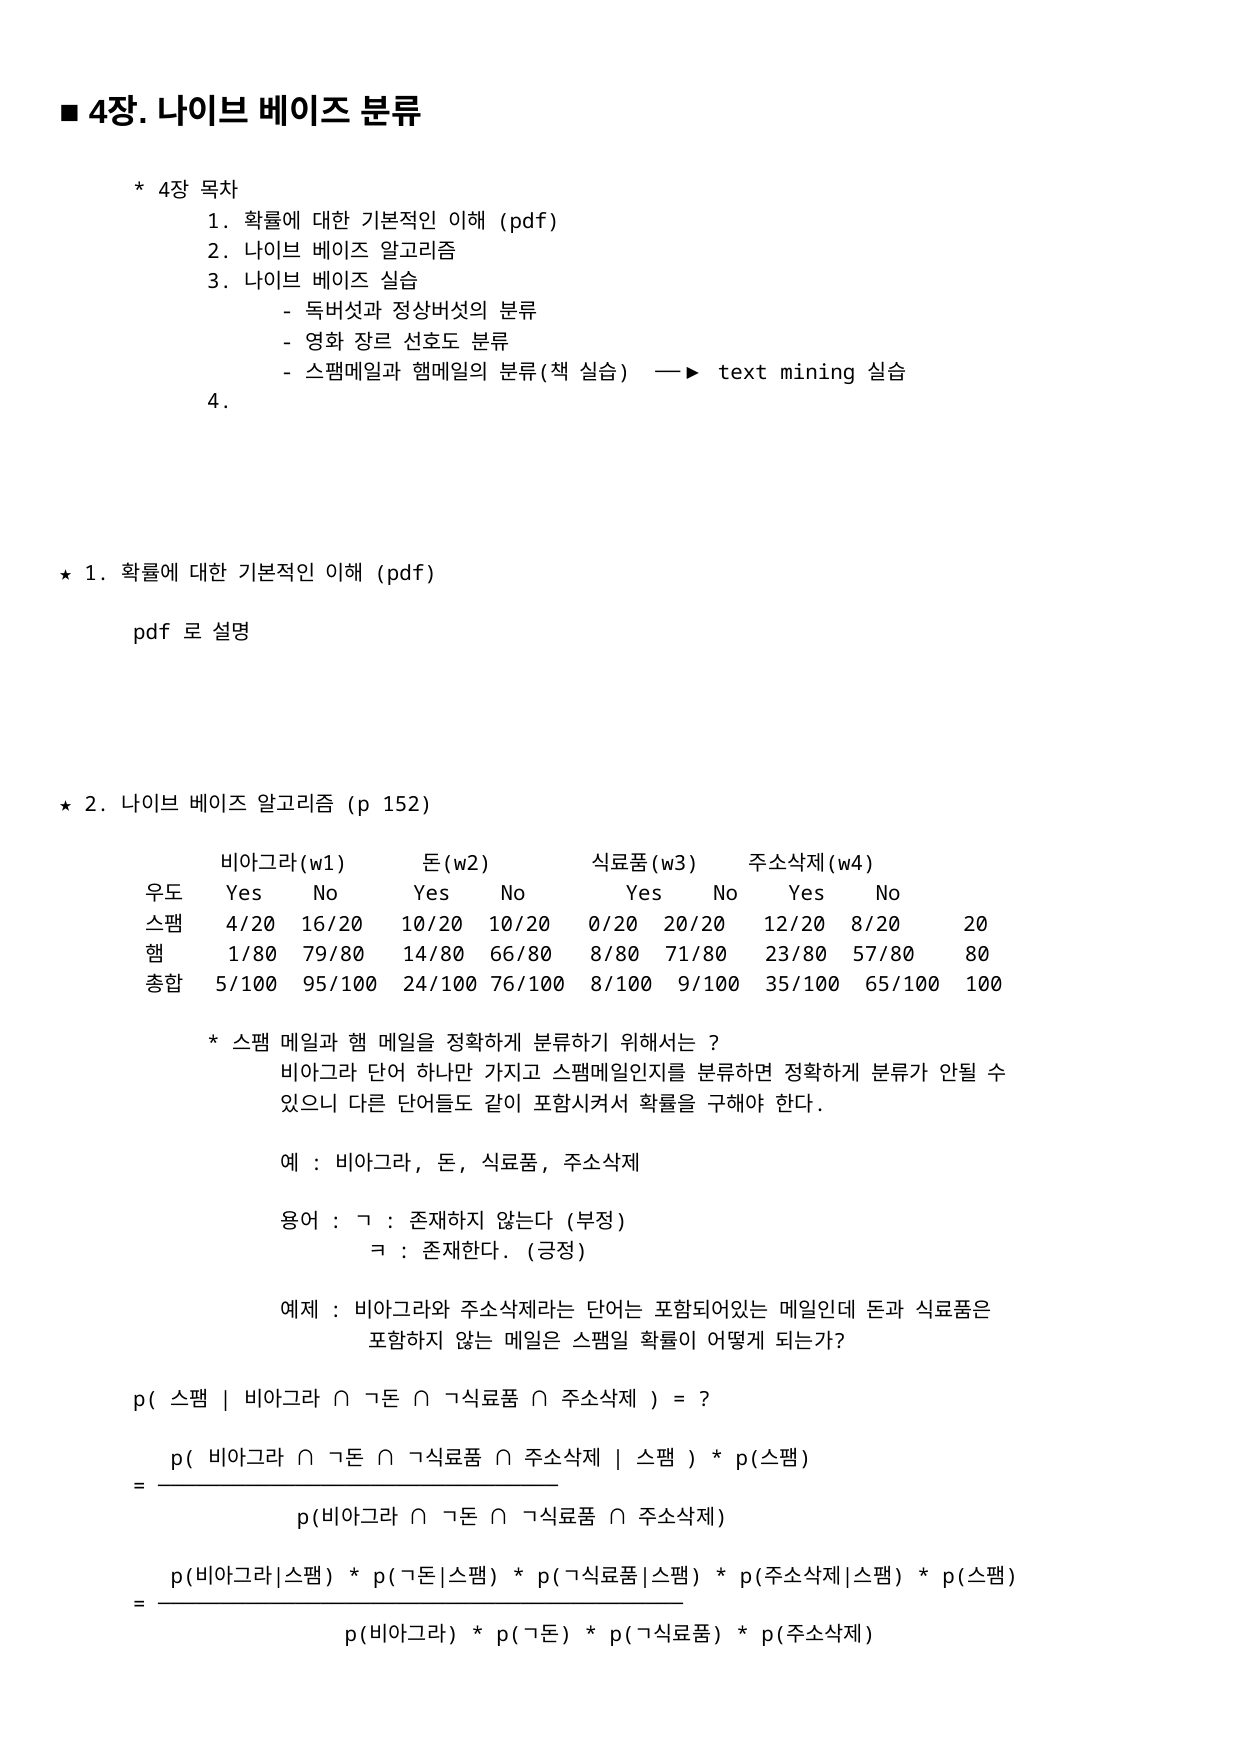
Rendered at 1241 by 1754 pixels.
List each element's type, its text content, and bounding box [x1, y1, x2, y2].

text 3. 나이브 베이즈 실습 [59, 264, 1181, 295]
text p(비아그라) * p(ㄱ돈) * p(ㄱ식료품) * p(주소삭제) [59, 1618, 1181, 1648]
text p( 비아그라 ∩ ㄱ돈 ∩ ㄱ식료품 ∩ 주소삭제 | 스팸 ) * p(스팸) [59, 1441, 1181, 1472]
text - 독버섯과 정상버섯의 분류 [59, 295, 1181, 325]
text 햄 1/80 79/80 14/80 66/80 8/80 71/80 23/80 57/80 80 [59, 937, 1181, 968]
text p(비아그라 ∩ ㄱ돈 ∩ ㄱ식료품 ∩ 주소삭제) [59, 1500, 1181, 1530]
text 포함하지 않는 메일은 스팸일 확률이 어떻게 되는가? [59, 1324, 1181, 1354]
subtitle ■ 4장. 나이브 베이즈 분류 [59, 84, 1181, 133]
text ★ 2. 나이브 베이즈 알고리즘 (p 152) [59, 788, 1181, 818]
text ㅋ : 존재한다. (긍정) [59, 1235, 1181, 1265]
text 비아그라 단어 하나만 가지고 스팸메일인지를 분류하면 정확하게 분류가 안될 수 [59, 1057, 1181, 1087]
text 4. [59, 386, 1181, 414]
text 2. 나이브 베이즈 알고리즘 [59, 234, 1181, 264]
text = ────────────────────────────────────────── [59, 1589, 1181, 1618]
text 있으니 다른 단어들도 같이 포함시켜서 확률을 구해야 한다. [59, 1087, 1181, 1117]
text 용어 : ㄱ : 존재하지 않는다 (부정) [59, 1204, 1181, 1235]
text * 4장 목차 [59, 173, 1181, 204]
text - 영화 장르 선호도 분류 [59, 325, 1181, 355]
text - 스팸메일과 햄메일의 분류(책 실습) ──▶ text mining 실습 [59, 355, 1181, 386]
text 비아그라(w1) 돈(w2) 식료품(w3) 주소삭제(w4) [59, 846, 1181, 877]
text p(비아그라|스팸) * p(ㄱ돈|스팸) * p(ㄱ식료품|스팸) * p(주소삭제|스팸) * p(스팸) [59, 1559, 1181, 1589]
text 우도 Yes No Yes No Yes No Yes No [59, 877, 1181, 907]
text 총합 5/100 95/100 24/100 76/100 8/100 9/100 35/100 65/100 100 [59, 968, 1181, 998]
text 스팸 4/20 16/20 10/20 10/20 0/20 20/20 12/20 8/20 20 [59, 907, 1181, 937]
text ★ 1. 확률에 대한 기본적인 이해 (pdf) [59, 556, 1181, 587]
text = ──────────────────────────────── [59, 1472, 1181, 1500]
text * 스팸 메일과 햄 메일을 정확하게 분류하기 위해서는 ? [59, 1026, 1181, 1057]
text pdf 로 설명 [59, 615, 1181, 645]
text 예제 : 비아그라와 주소삭제라는 단어는 포함되어있는 메일인데 돈과 식료품은 [59, 1293, 1181, 1324]
text 예 : 비아그라, 돈, 식료품, 주소삭제 [59, 1146, 1181, 1176]
text 1. 확률에 대한 기본적인 이해 (pdf) [59, 204, 1181, 234]
text p( 스팸 | 비아그라 ∩ ㄱ돈 ∩ ㄱ식료품 ∩ 주소삭제 ) = ? [59, 1383, 1181, 1413]
